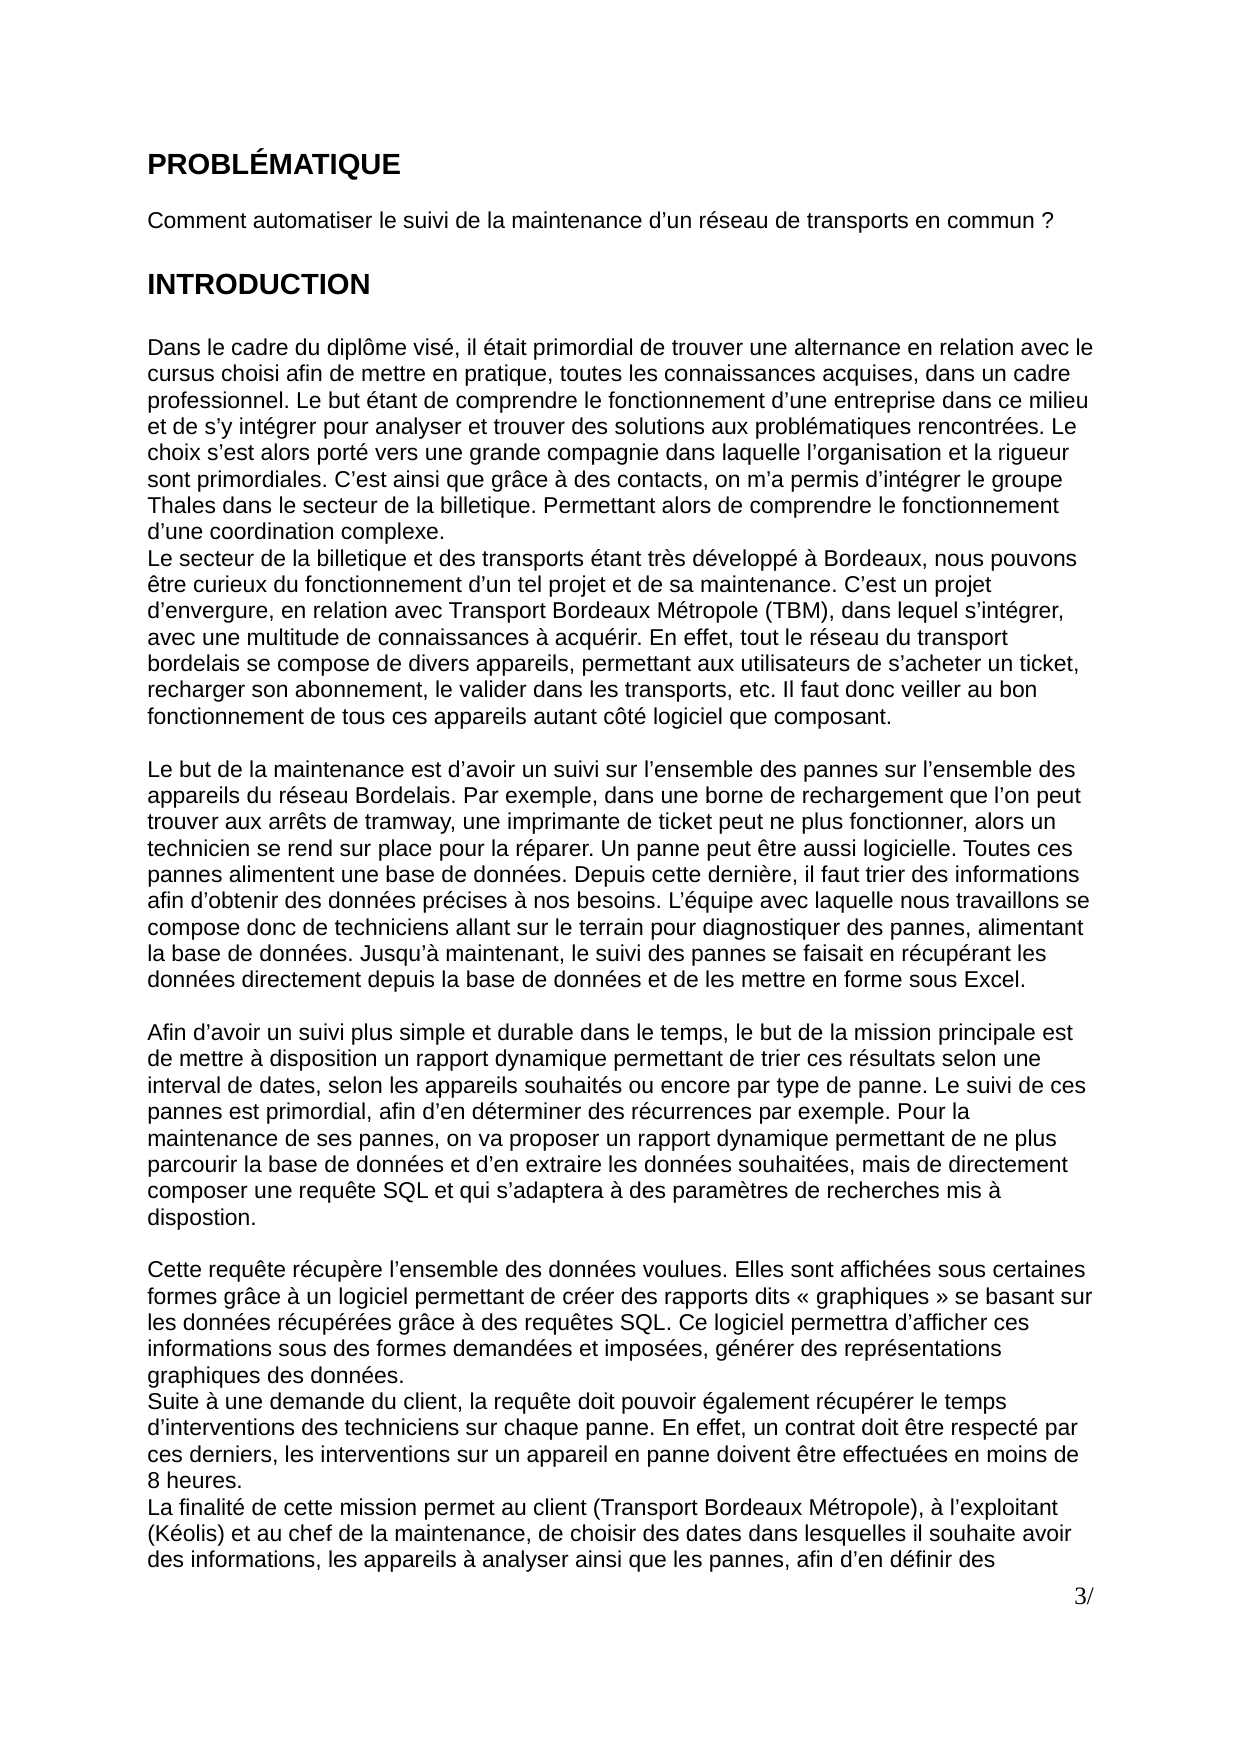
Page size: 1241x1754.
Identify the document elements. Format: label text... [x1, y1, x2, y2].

text Dans le cadre du diplôme visé, il était primordial de trouver une alternance en relation avec le cursus choisi afin de mettre en pratique, toutes les connaissances acquises, dans un cadre professionnel. Le but étant de comprendre le fonctionnement d’une entreprise dans ce milieu et de s’y intégrer pour analyser et trouver des solutions aux problématiques rencontrées. Le choix s’est alors porté vers une grande compagnie dans laquelle l’organisation et la rigueur sont primordiales. C’est ainsi que grâce à des contacts, on m’a permis d’intégrer le groupe Thales dans le secteur de la billetique. Permettant alors de comprendre le fonctionnement d’une coordination complexe. [147, 334, 1093, 545]
text Le secteur de la billetique et des transports étant très développé à Bordeaux, nous pouvons être curieux du fonctionnement d’un tel projet et de sa maintenance. C’est un projet d’envergure, en relation avec Transport Bordeaux Métropole (TBM), dans lequel s’intégrer, avec une multitude de connaissances à acquérir. En effet, tout le réseau du transport bordelais se compose de divers appareils, permettant aux utilisateurs de s’acheter un ticket, recharger son abonnement, le valider dans les transports, etc. Il faut donc veiller au bon fonctionnement de tous ces appareils autant côté logiciel que composant. [147, 545, 1093, 729]
text Afin d’avoir un suivi plus simple et durable dans le temps, le but de la mission principale est de mettre à disposition un rapport dynamique permettant de trier ces résultats selon une interval de dates, selon les appareils souhaités ou encore par type de panne. Le suivi de ces pannes est primordial, afin d’en déterminer des récurrences par exemple. Pour la maintenance de ses pannes, on va proposer un rapport dynamique permettant de ne plus parcourir la base de données et d’en extraire les données souhaitées, mais de directement composer une requête SQL et qui s’adaptera à des paramètres de recherches mis à dispostion. [147, 1019, 1093, 1230]
text Comment automatiser le suivi de la maintenance d’un réseau de transports en commun ? [147, 207, 1093, 233]
text La finalité de cette mission permet au client (Transport Bordeaux Métropole), à l’exploitant (Kéolis) et au chef de la maintenance, de choisir des dates dans lesquelles il souhaite avoir des informations, les appareils à analyser ainsi que les pannes, afin d’en définir des [147, 1493, 1093, 1572]
text INTRODUCTION [147, 267, 1093, 300]
text Suite à une demande du client, la requête doit pouvoir également récupérer le temps d’interventions des techniciens sur chaque panne. En effet, un contrat doit être respecté par ces derniers, les interventions sur un appareil en panne doivent être effectuées en moins de 8 heures. [147, 1388, 1093, 1493]
text Cette requête récupère l’ensemble des données voulues. Elles sont affichées sous certaines formes grâce à un logiciel permettant de créer des rapports dits « graphiques » se basant sur les données récupérées grâce à des requêtes SQL. Ce logiciel permettra d’afficher ces informations sous des formes demandées et imposées, générer des représentations graphiques des données. [147, 1256, 1093, 1388]
text PROBLÉMATIQUE [147, 147, 1093, 181]
text Le but de la maintenance est d’avoir un suivi sur l’ensemble des pannes sur l’ensemble des appareils du réseau Bordelais. Par exemple, dans une borne de rechargement que l’on peut trouver aux arrêts de tramway, une imprimante de ticket peut ne plus fonctionner, alors un technicien se rend sur place pour la réparer. Un panne peut être aussi logicielle. Toutes ces pannes alimentent une base de données. Depuis cette dernière, il faut trier des informations afin d’obtenir des données précises à nos besoins. L’équipe avec laquelle nous travaillons se compose donc de techniciens allant sur le terrain pour diagnostiquer des pannes, alimentant la base de données. Jusqu’à maintenant, le suivi des pannes se faisait en récupérant les données directement depuis la base de données et de les mettre en forme sous Excel. [147, 756, 1093, 993]
